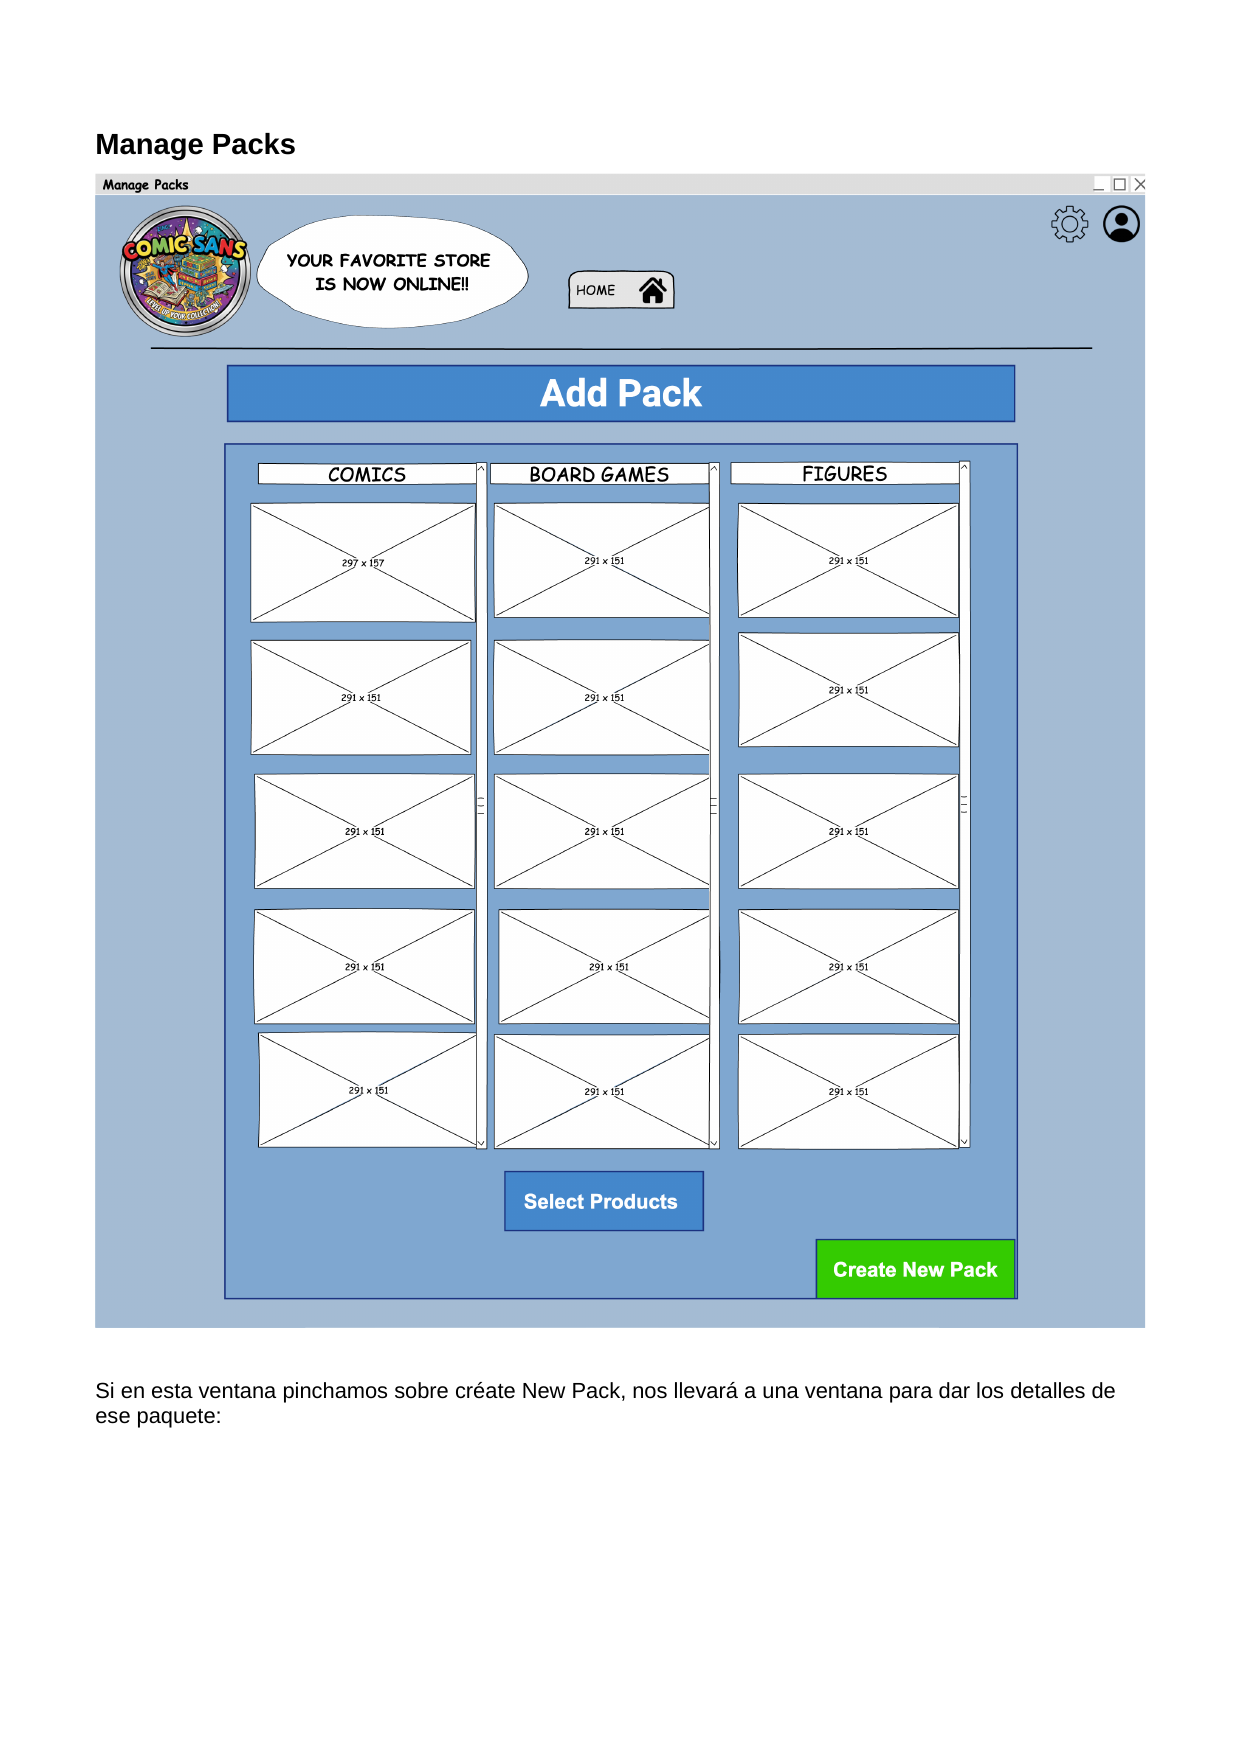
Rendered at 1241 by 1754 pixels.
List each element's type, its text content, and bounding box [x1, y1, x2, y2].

text Si en esta ventana pinchamos sobre créate New Pack, nos llevará a una ventana para dar los detalles de ese paquete: [95, 1328, 1145, 1428]
subtitle Manage Packs [95, 127, 1145, 160]
